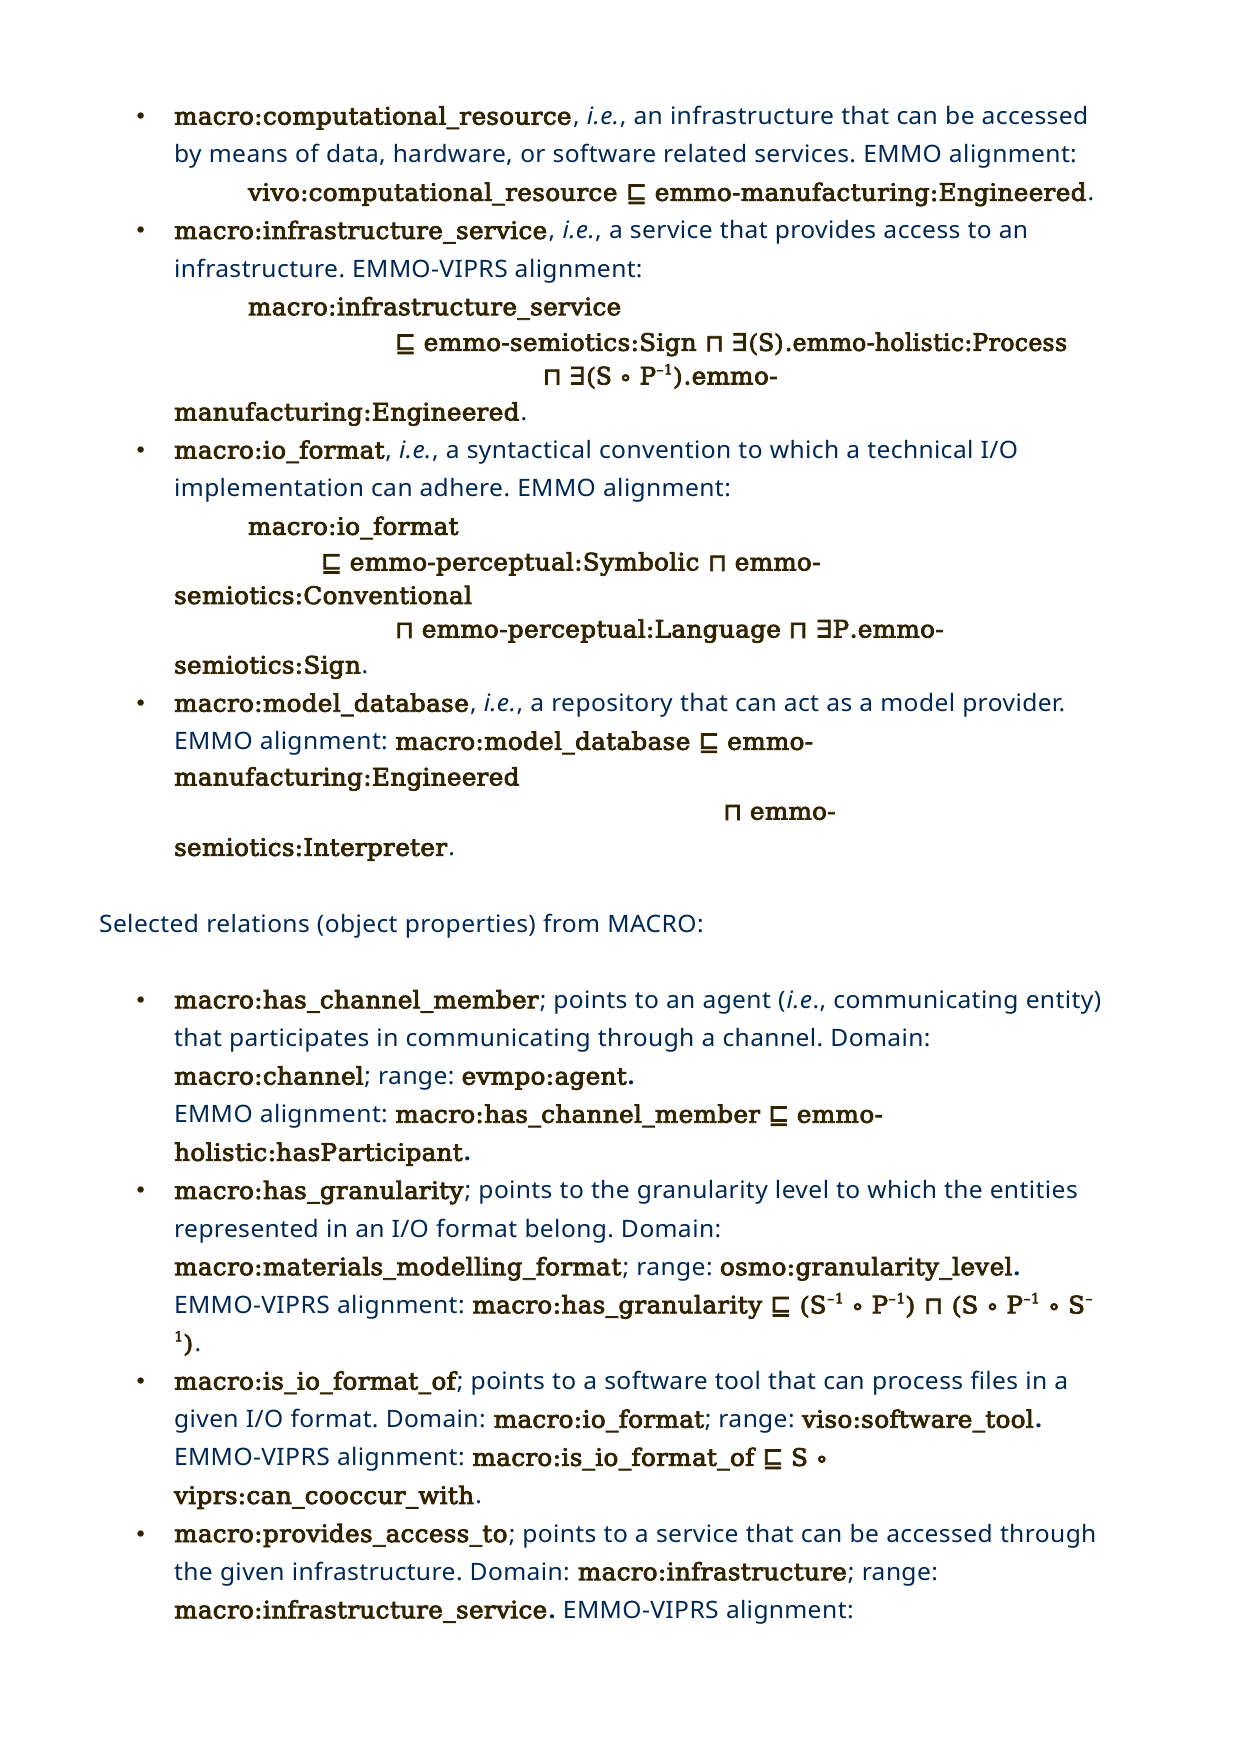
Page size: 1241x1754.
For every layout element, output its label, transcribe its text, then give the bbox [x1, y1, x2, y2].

list macro:provides_access_to; points to a service that can be accessed through the given infrastructure. Domain: macro:infrastructure; range: macro:infrastructure_service. EMMO-VIPRS alignment: [136, 1516, 1114, 1625]
list macro:has_granularity; points to the granularity level to which the entities represented in an I/O format belong. Domain: macro:materials_modelling_format; range: osmo:granularity_level. [136, 1173, 1114, 1282]
list macro:io_format, i.e., a syntactical convention to which a technical I/O implementation can adhere. EMMO alignment: macro:io_format ⊑ emmo-perceptual:Symbolic ⊓ emmo-semiotics:Conventional ⊓ emmo-perceptual:Language ⊓ ∃P.emmo-semiotics:Sign. [136, 433, 1114, 681]
text Selected relations (object properties) from MACRO: [99, 906, 1114, 939]
list macro:is_io_format_of; points to a software tool that can process files in a given I/O format. Domain: macro:io_format; range: viso:software_tool. [136, 1364, 1114, 1434]
list EMMO-VIPRS alignment: macro:has_granularity ⊑ (S–1 ◦ P–1) ⊓ (S ◦ P–1 ◦ S–1). [136, 1288, 1114, 1358]
list macro:has_channel_member; points to an agent (i.e., communicating entity) that participates in communicating through a channel. Domain: macro:channel; range: evmpo:agent. [136, 983, 1114, 1091]
list EMMO alignment: macro:has_channel_member ⊑ emmo-holistic:hasParticipant. [136, 1097, 1114, 1168]
list macro:infrastructure_service, i.e., a service that provides access to an infrastructure. EMMO-VIPRS alignment: macro:infrastructure_service ⊑ emmo-semiotics:Sign ⊓ ∃(S).emmo-holistic:Process ⊓ ∃(S ◦ P–1).emmo-manufacturing:Engineered. [136, 213, 1114, 427]
list EMMO-VIPRS alignment: macro:is_io_format_of ⊑ S ◦ viprs:can_cooccur_with. [136, 1440, 1114, 1511]
list macro:computational_resource, i.e., an infrastructure that can be accessed by means of data, hardware, or software related services. EMMO alignment: vivo:computational_resource ⊑ emmo-manufacturing:Engineered. [136, 99, 1114, 208]
list macro:model_database, i.e., a repository that can act as a model provider. EMMO alignment: macro:model_database ⊑ emmo-manufacturing:Engineered ⊓ emmo-semiotics:Interpreter. [136, 686, 1114, 863]
